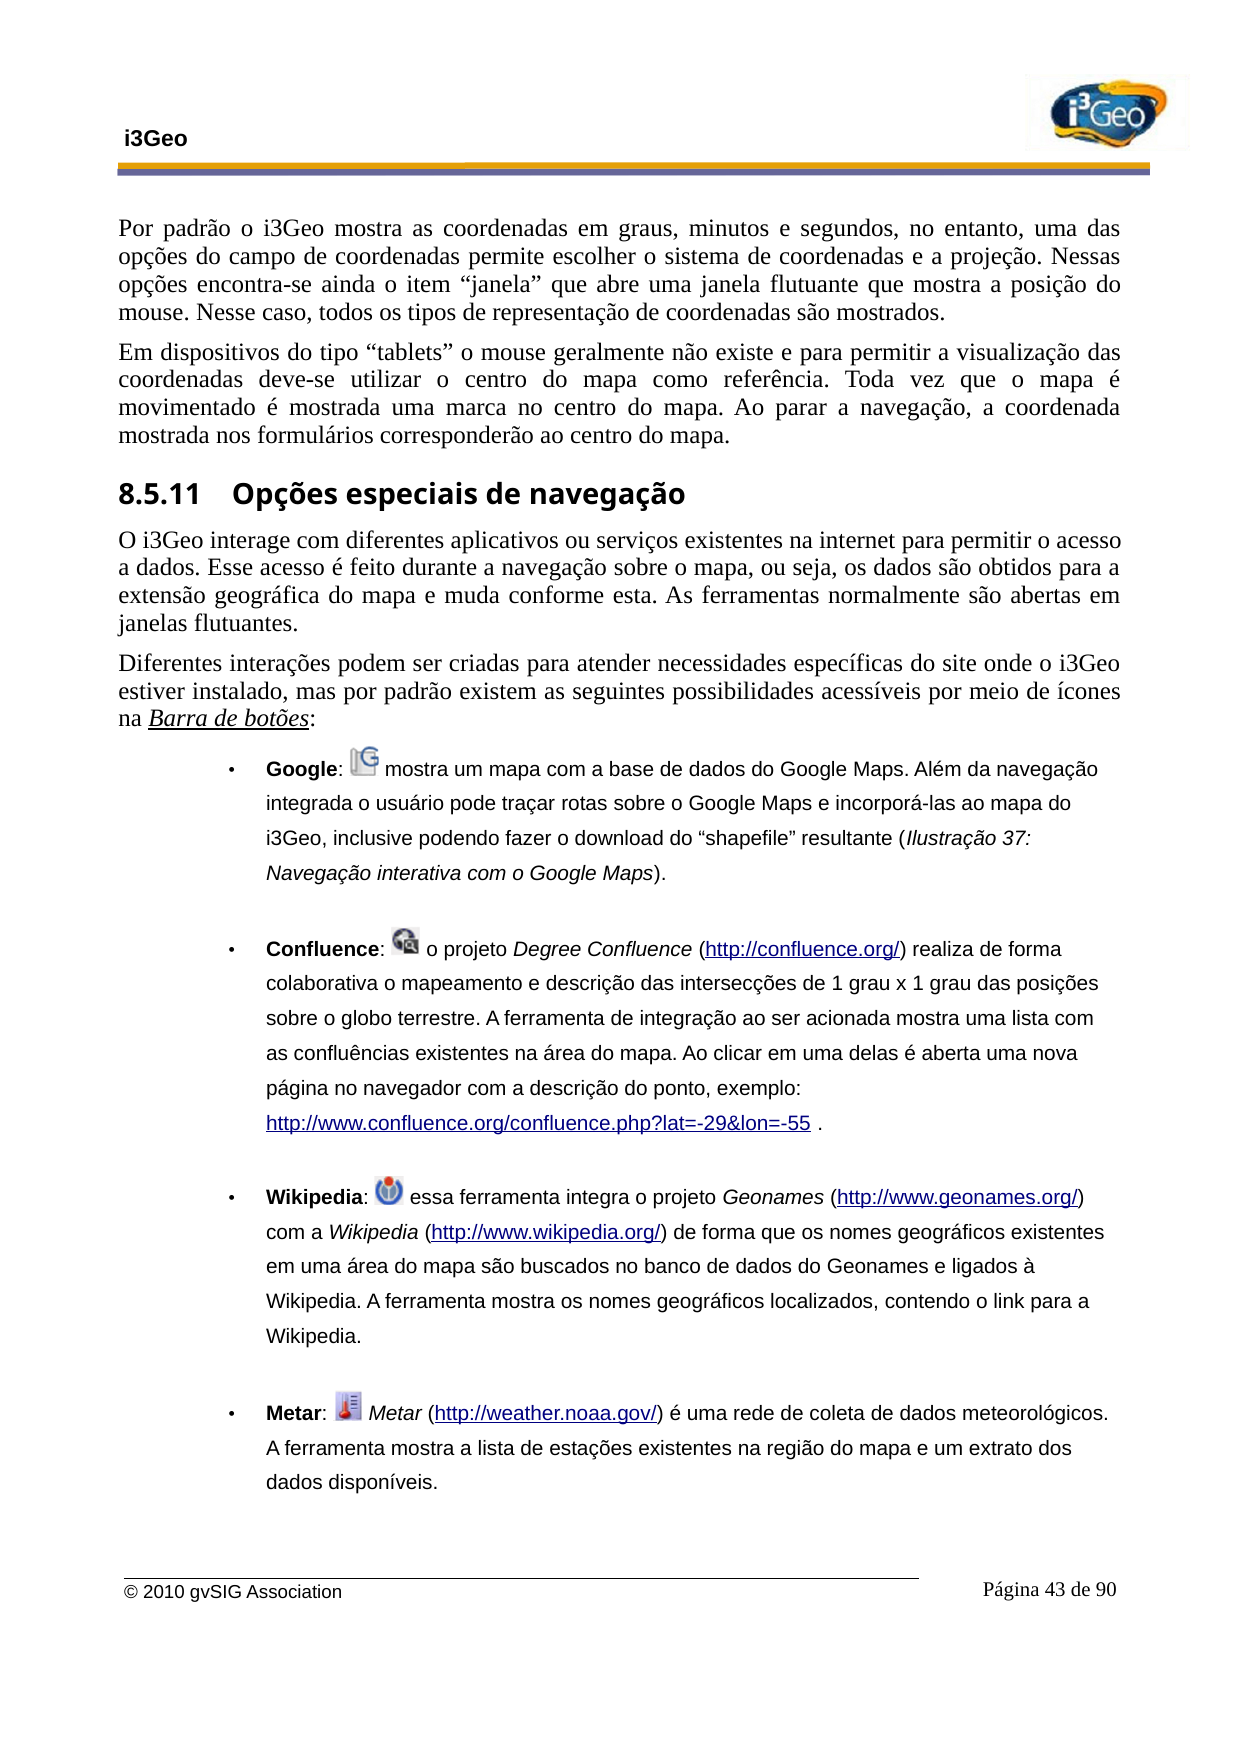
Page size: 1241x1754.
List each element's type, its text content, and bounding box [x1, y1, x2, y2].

text Por padrão o i3Geo mostra as coordenadas em graus, minutos e segundos, no entanto, uma das opções do campo de coordenadas permite escolher o sistema de coordenadas e a projeção. Nessas opções encontra-se ainda o item “janela” que abre uma janela flutuante que mostra a posição do mouse. Nesse caso, todos os tipos de representação de coordenadas são mostrados. [118, 214, 1122, 325]
list Google: mostra um mapa com a base de dados do Google Maps. Além da navegação integrada o usuário pode traçar rotas sobre o Google Maps e incorporá-las ao mapa do i3Geo, inclusive podendo fazer o download do “shapefile” resultante (Ilustração 37: Navegação interativa com o Google Maps). [228, 745, 1122, 885]
picture [390, 926, 421, 956]
picture [333, 1389, 363, 1421]
picture [374, 1176, 404, 1205]
picture [1025, 74, 1191, 151]
picture [349, 744, 379, 776]
text Em dispositivos do tipo “tablets” o mouse geralmente não existe e para permitir a visualização das coordenadas deve-se utilizar o centro do mapa como referência. Toda vez que o mapa é movimentado é mostrada uma marca no centro do mapa. Ao parar a navegação, a coordenada mostrada nos formulários corresponderão ao centro do mapa. [118, 338, 1122, 449]
subtitle Opções especiais de navegação [118, 474, 1122, 513]
text O i3Geo interage com diferentes aplicativos ou serviços existentes na internet para permitir o acesso a dados. Esse acesso é feito durante a navegação sobre o mapa, ou seja, os dados são obtidos para a extensão geográfica do mapa e muda conforme esta. As ferramentas normalmente são abertas em janelas flutuantes. [118, 526, 1122, 637]
list Confluence: o projeto Degree Confluence (http://confluence.org/) realiza de forma colaborativa o mapeamento e descrição das intersecções de 1 grau x 1 grau das posições sobre o globo terrestre. A ferramenta de integração ao ser acionada mostra uma lista com as confluências existentes na área do mapa. Ao clicar em uma delas é aberta uma nova página no navegador com a descrição do ponto, exemplo: http://www.confluence.org/confluence.php?lat=-29&lon=-55 . [228, 926, 1122, 1134]
list Wikipedia: essa ferramenta integra o projeto Geonames (http://www.geonames.org/) com a Wikipedia (http://www.wikipedia.org/) de forma que os nomes geográficos existentes em uma área do mapa são buscados no banco de dados do Geonames e ligados à Wikipedia. A ferramenta mostra os nomes geográficos localizados, contendo o link para a Wikipedia. [228, 1176, 1122, 1348]
list Metar: Metar (http://weather.noaa.gov/) é uma rede de coleta de dados meteorológicos. A ferramenta mostra a lista de estações existentes na região do mapa e um extrato dos dados disponíveis. [228, 1389, 1122, 1494]
text Diferentes interações podem ser criadas para atender necessidades específicas do site onde o i3Geo estiver instalado, mas por padrão existem as seguintes possibilidades acessíveis por meio de ícones na Barra de botões: [118, 649, 1122, 732]
